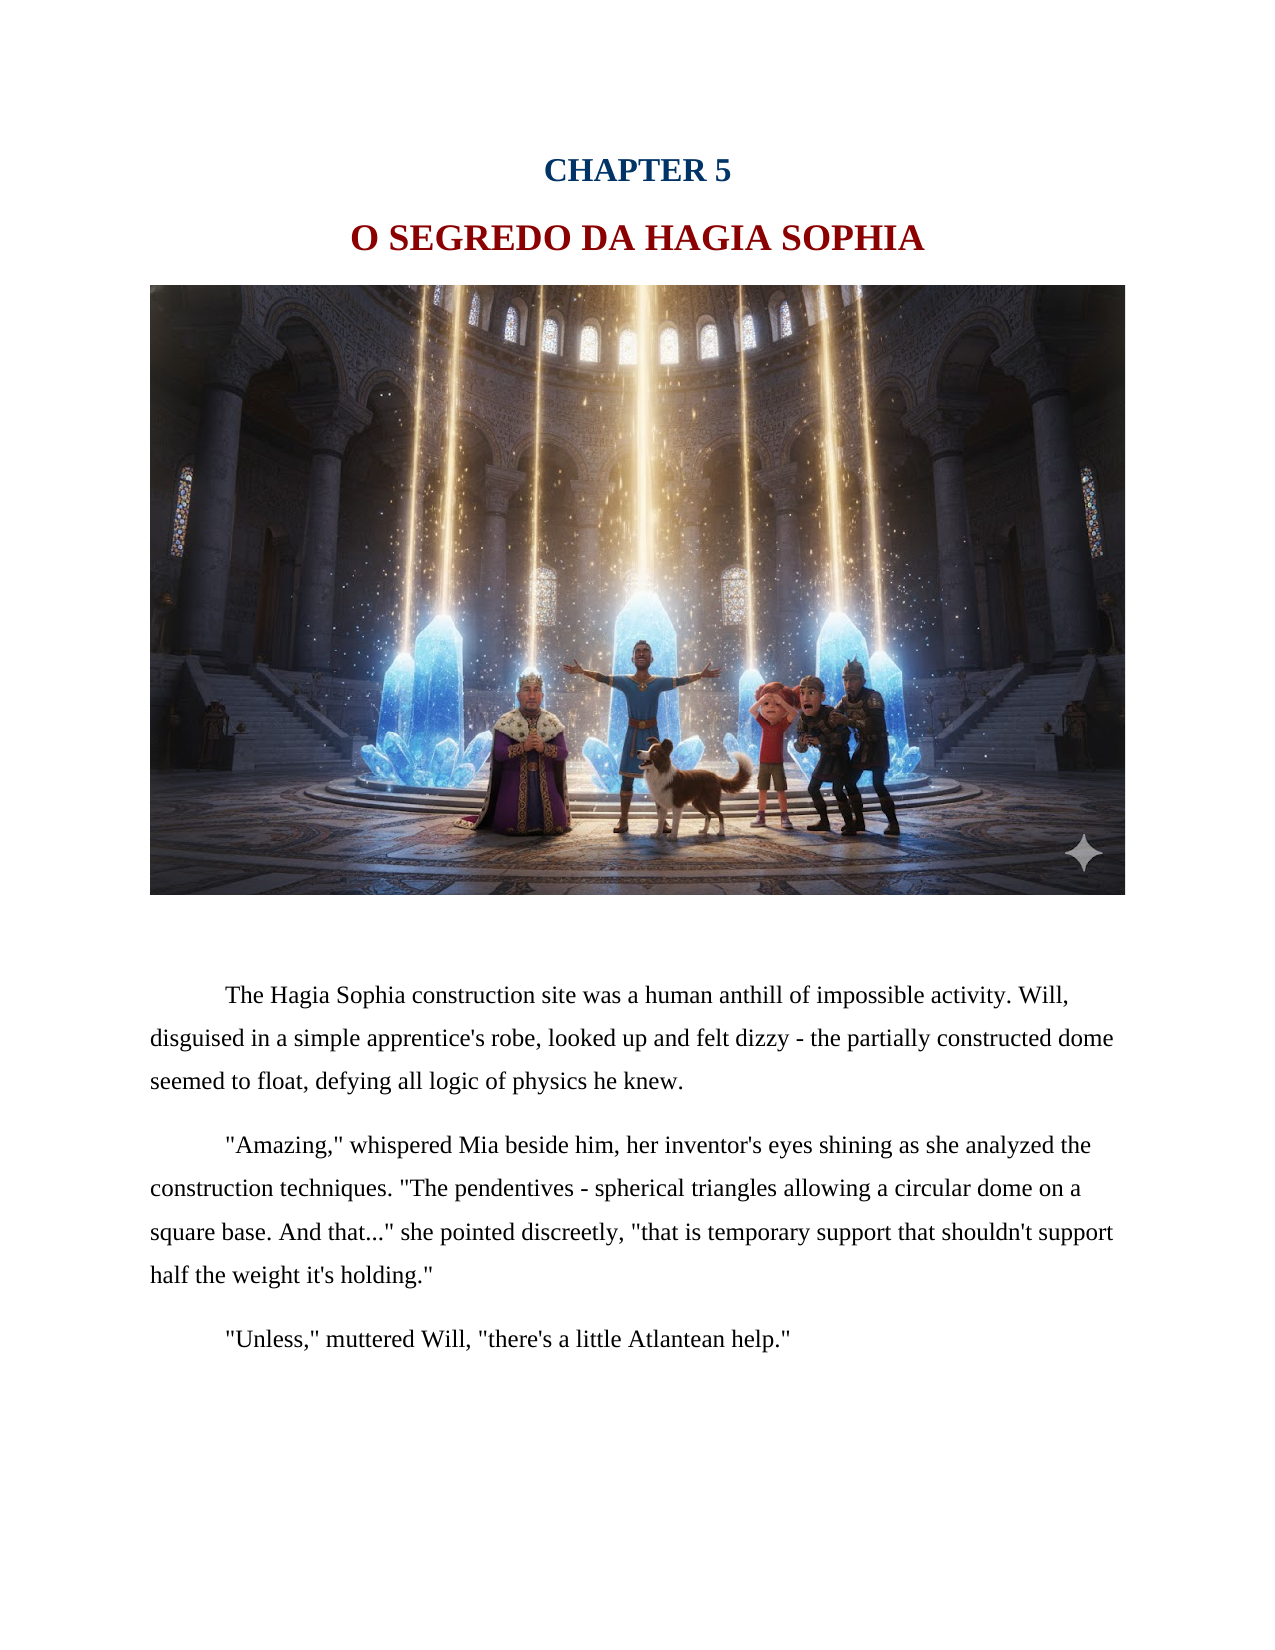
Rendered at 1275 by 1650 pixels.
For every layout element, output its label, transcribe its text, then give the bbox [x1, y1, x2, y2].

text "Amazing," whispered Mia beside him, her inventor's eyes shining as she analyzed the construction techniques. "The pendentives - spherical triangles allowing a circular dome on a square base. And that..." she pointed discreetly, "that is temporary support that shouldn't support half the weight it's holding." [150, 1130, 1125, 1288]
text CHAPTER 5 [150, 150, 1125, 188]
text O SEGREDO DA HAGIA SOPHIA [150, 215, 1125, 258]
text The Hagia Sophia construction site was a human anthill of impossible activity. Will, disguised in a simple apprentice's robe, looked up and felt dizzy - the partially constructed dome seemed to float, defying all logic of physics he knew. [150, 980, 1125, 1095]
text "Unless," muttered Will, "there's a little Atlantean help." [150, 1324, 1125, 1352]
picture [150, 285, 1125, 895]
